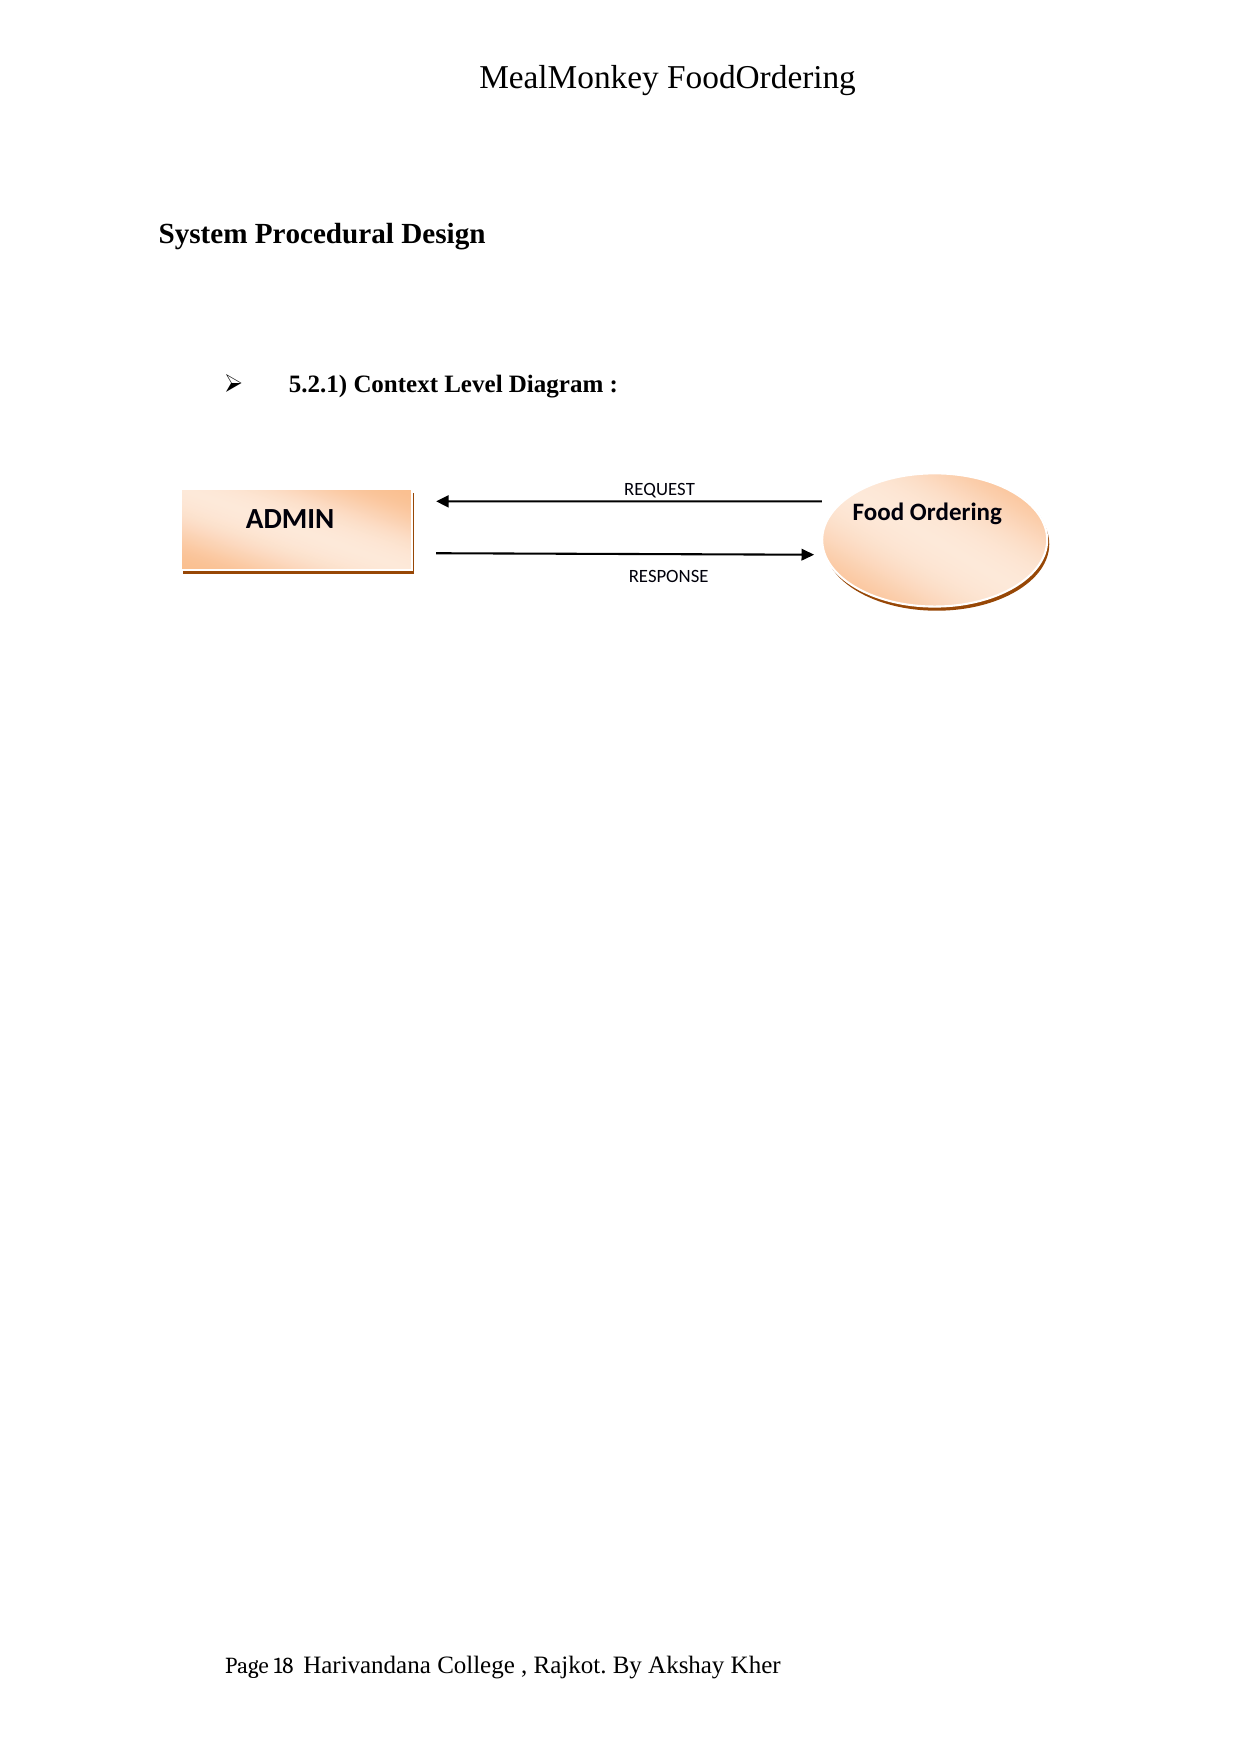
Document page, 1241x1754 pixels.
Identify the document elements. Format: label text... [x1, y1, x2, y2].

picture [824, 475, 1046, 605]
picture [952, 472, 1048, 529]
list 5.2.1) Context Level Diagram : [223, 369, 1182, 398]
picture [821, 472, 918, 531]
picture [821, 549, 910, 607]
text System Procedural Design [150, 216, 1185, 249]
picture [182, 490, 411, 569]
picture [960, 550, 1048, 607]
